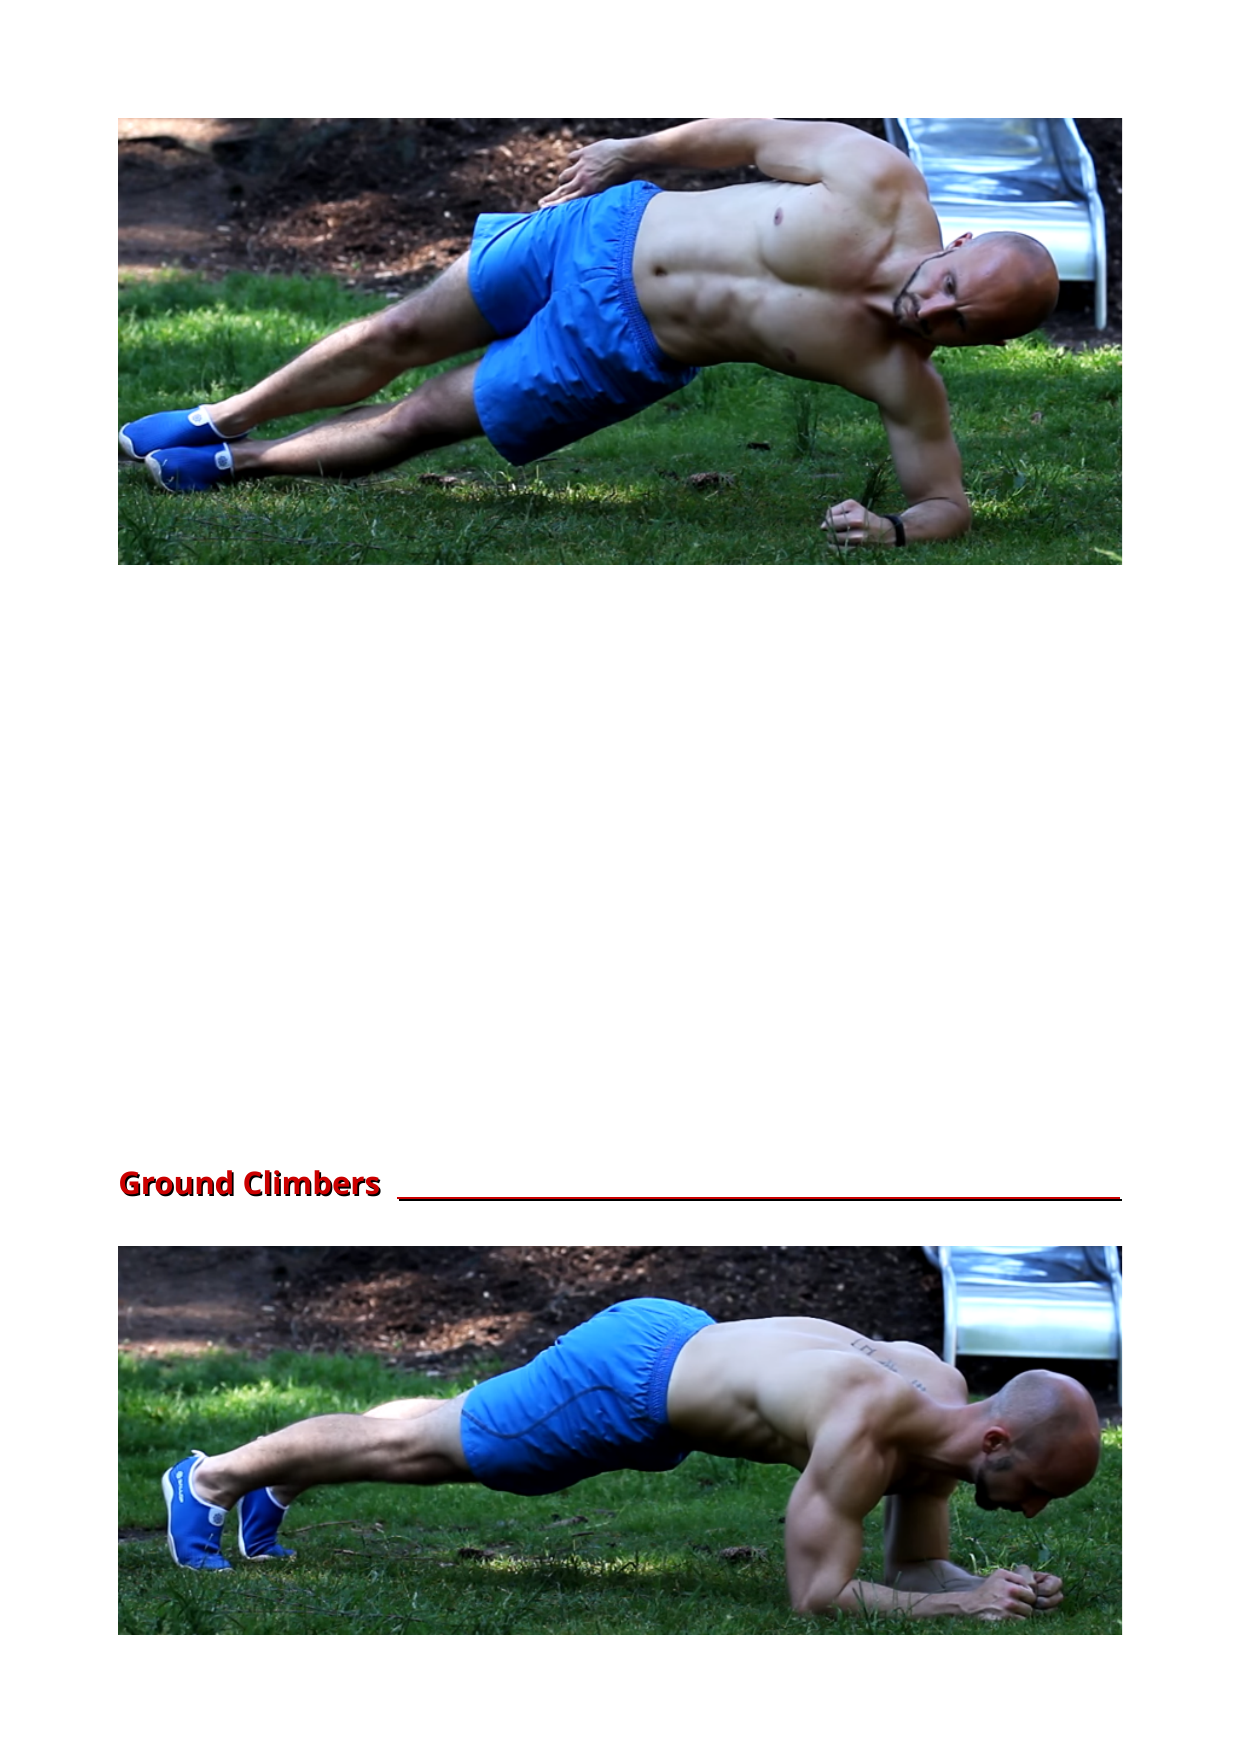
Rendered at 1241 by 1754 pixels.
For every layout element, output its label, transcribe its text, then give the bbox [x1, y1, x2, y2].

text Ground Climbers [118, 1161, 1122, 1204]
picture [118, 1246, 1123, 1635]
picture [118, 118, 1123, 565]
